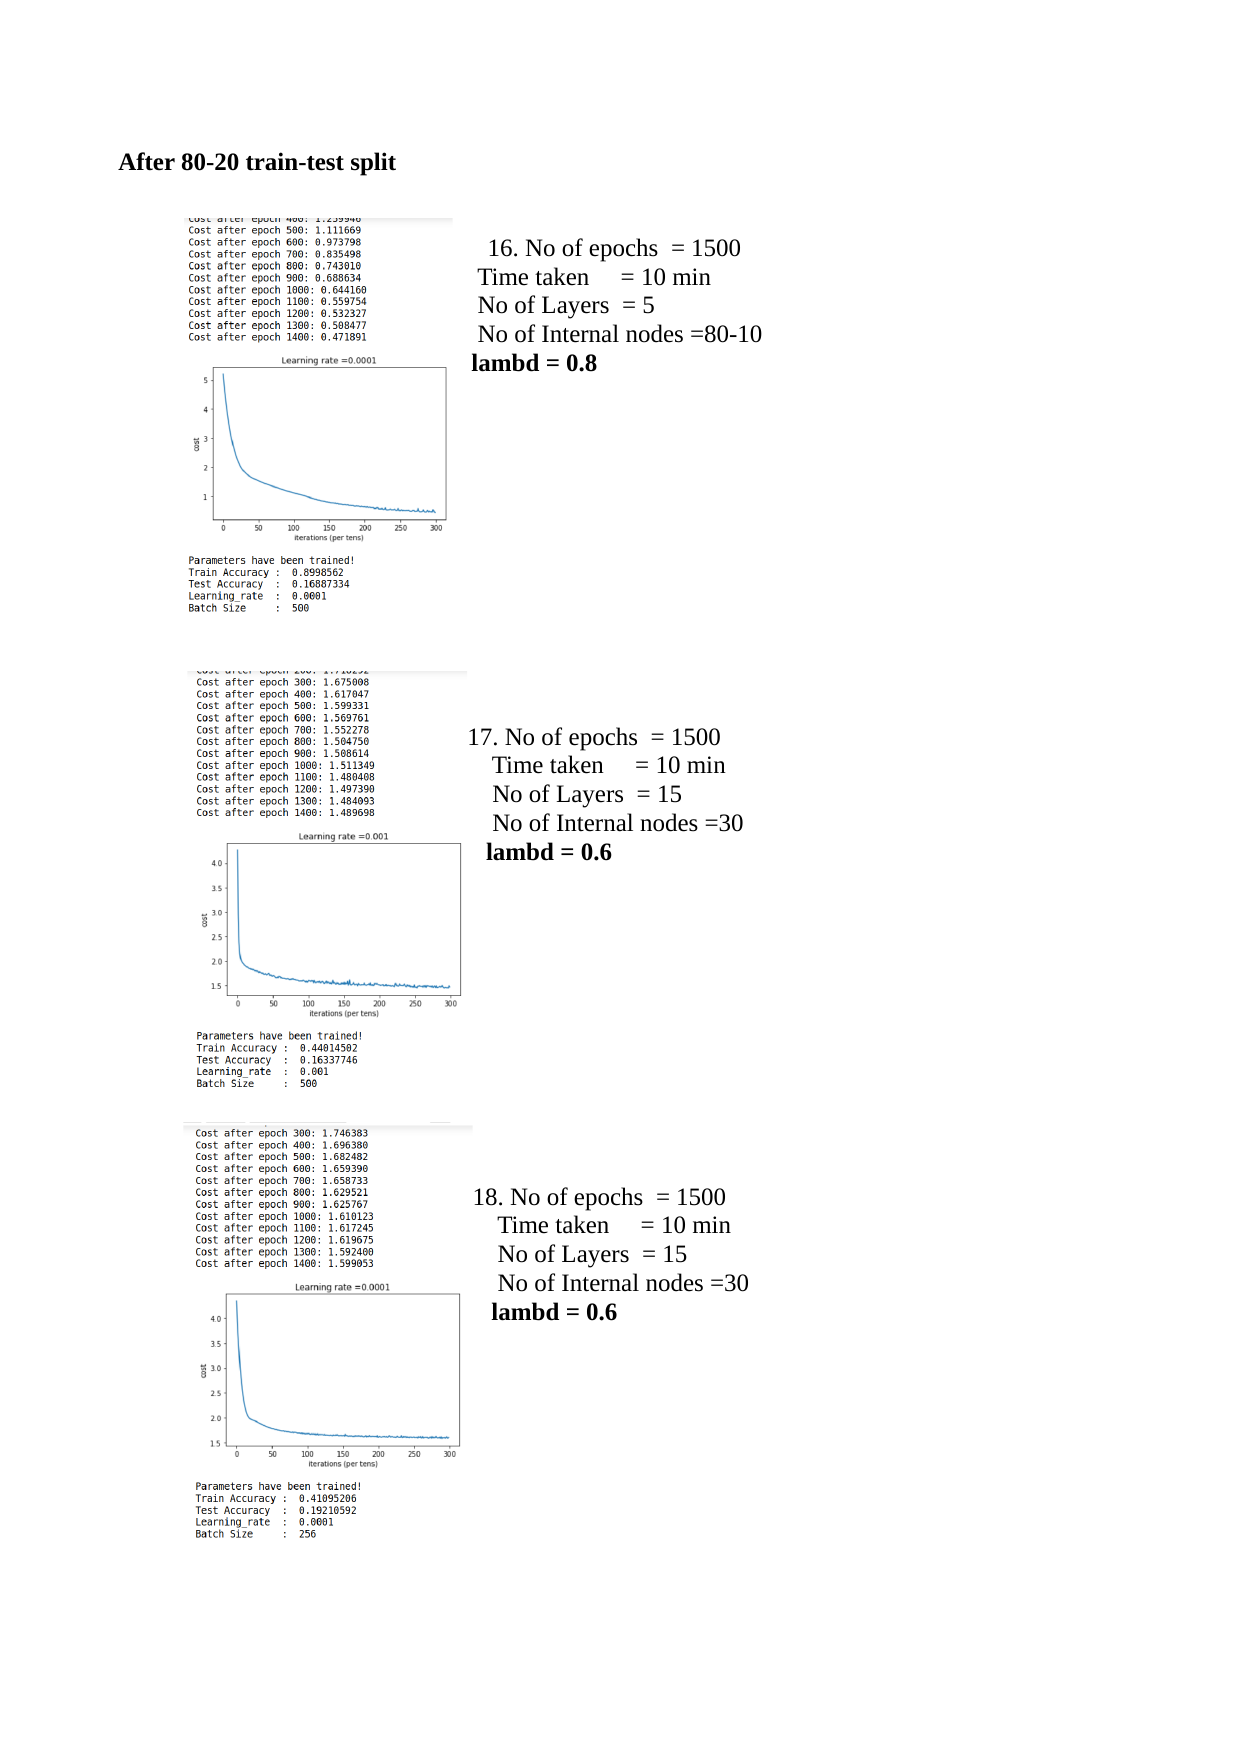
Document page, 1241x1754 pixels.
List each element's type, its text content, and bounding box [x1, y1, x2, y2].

text Time taken = 10 min [321, 1211, 1122, 1239]
text No of Layers = 5 [311, 291, 1122, 319]
text lambd = 0.6 [321, 1297, 1122, 1326]
picture [183, 1122, 321, 1546]
picture [187, 671, 320, 1091]
text [118, 291, 184, 319]
text Time taken = 10 min [320, 751, 1122, 779]
text 18. No of epochs = 1500 [321, 1182, 1122, 1211]
text [118, 348, 184, 377]
text [118, 808, 187, 837]
text No of Internal nodes =30 [321, 1268, 1122, 1297]
text [118, 779, 187, 808]
text [118, 1239, 183, 1268]
text No of Layers = 15 [321, 1239, 1122, 1268]
text No of Internal nodes =80-10 [311, 319, 1122, 348]
text Time taken = 10 min [311, 262, 1122, 291]
text [118, 1297, 183, 1326]
text [118, 722, 187, 751]
text [118, 1268, 183, 1297]
picture [184, 217, 311, 619]
text 17. No of epochs = 1500 [320, 722, 1122, 751]
text No of Internal nodes =30 [320, 808, 1122, 837]
text [118, 1182, 183, 1211]
text After 80-20 train-test split [118, 147, 1122, 176]
text [118, 1211, 183, 1239]
text [118, 319, 184, 348]
text lambd = 0.8 [311, 348, 1122, 377]
text [118, 233, 184, 262]
text lambd = 0.6 [320, 837, 1122, 866]
text 16. No of epochs = 1500 [311, 233, 1122, 262]
text [118, 751, 187, 779]
text [118, 837, 187, 866]
text No of Layers = 15 [320, 779, 1122, 808]
text [118, 262, 184, 291]
